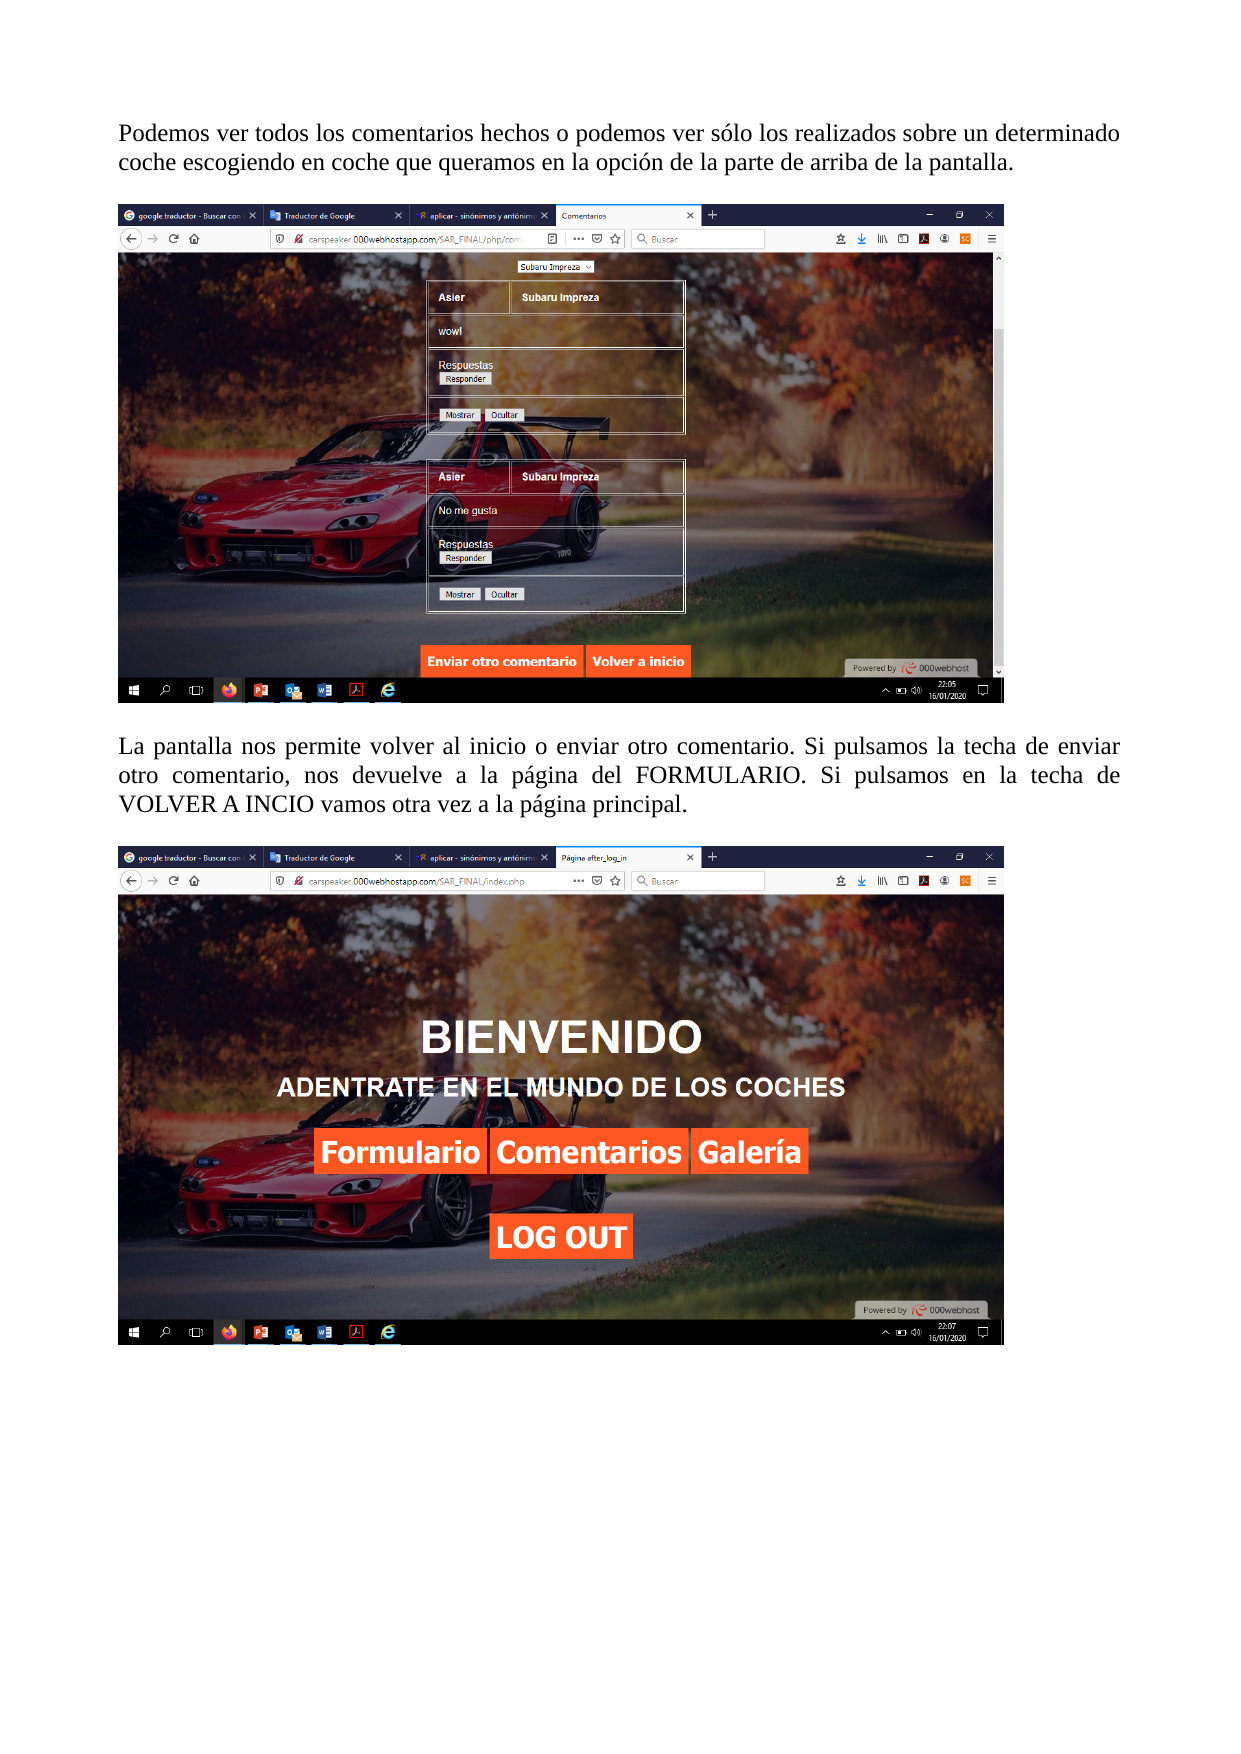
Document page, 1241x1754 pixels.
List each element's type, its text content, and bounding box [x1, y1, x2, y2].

text La pantalla nos permite volver al inicio o enviar otro comentario. Si pulsamos la techa de enviar otro comentario, nos devuelve a la página del FORMULARIO. Si pulsamos en la techa de VOLVER A INCIO vamos otra vez a la página principal. [118, 731, 1122, 817]
text Podemos ver todos los comentarios hechos o podemos ver sólo los realizados sobre un determinado coche escogiendo en coche que queramos en la opción de la parte de arriba de la pantalla. [118, 118, 1122, 176]
picture [118, 204, 1004, 703]
picture [118, 846, 1004, 1345]
